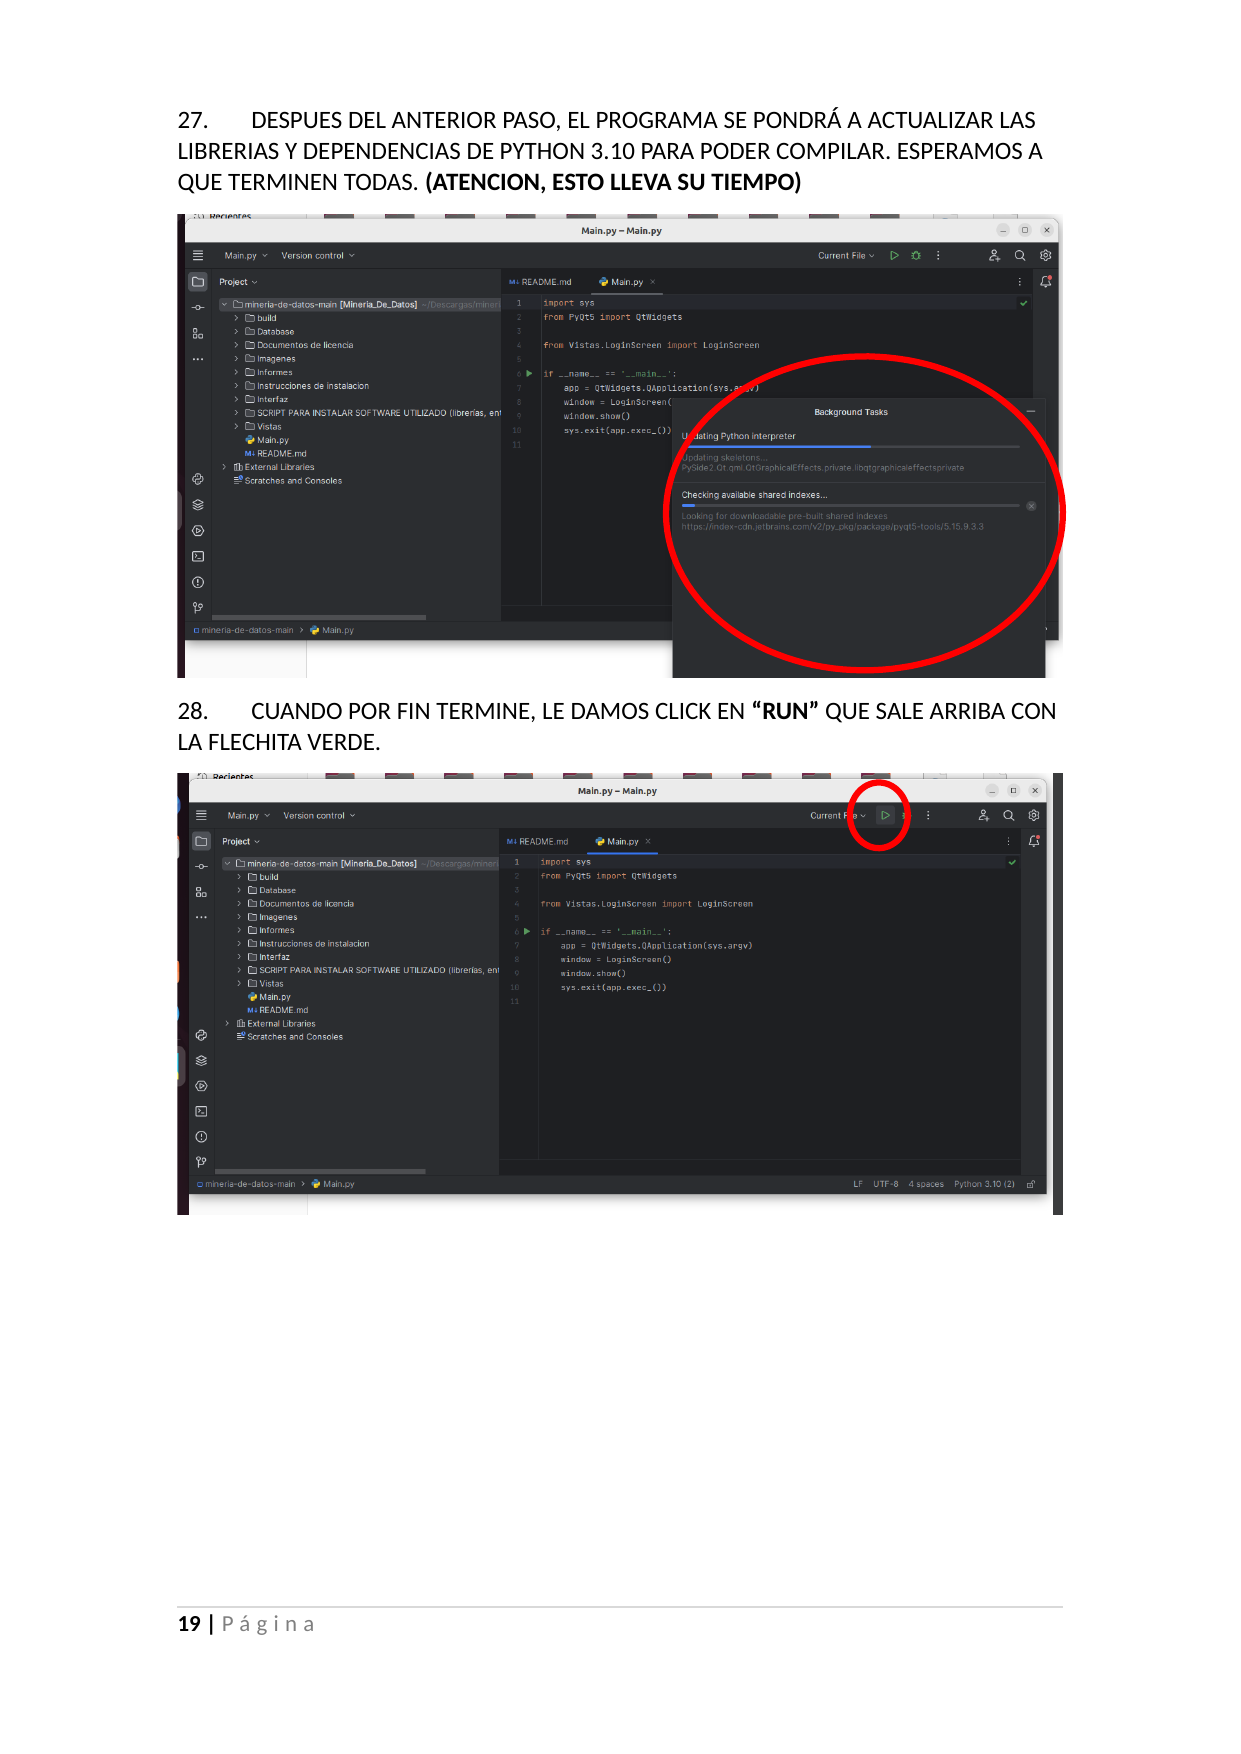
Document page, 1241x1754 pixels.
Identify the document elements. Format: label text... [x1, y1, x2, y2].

list CUANDO POR FIN TERMINE, LE DAMOS CLICK EN “RUN” QUE SALE ARRIBA CON LA FLECHITA VERDE. [177, 695, 1063, 757]
list DESPUES DEL ANTERIOR PASO, EL PROGRAMA SE PONDRÁ A ACTUALIZAR LAS LIBRERIAS Y DEPENDENCIAS DE PYTHON 3.10 PARA PODER COMPILAR. ESPERAMOS A QUE TERMINEN TODAS. (ATENCION, ESTO LLEVA SU TIEMPO) [177, 104, 1063, 197]
